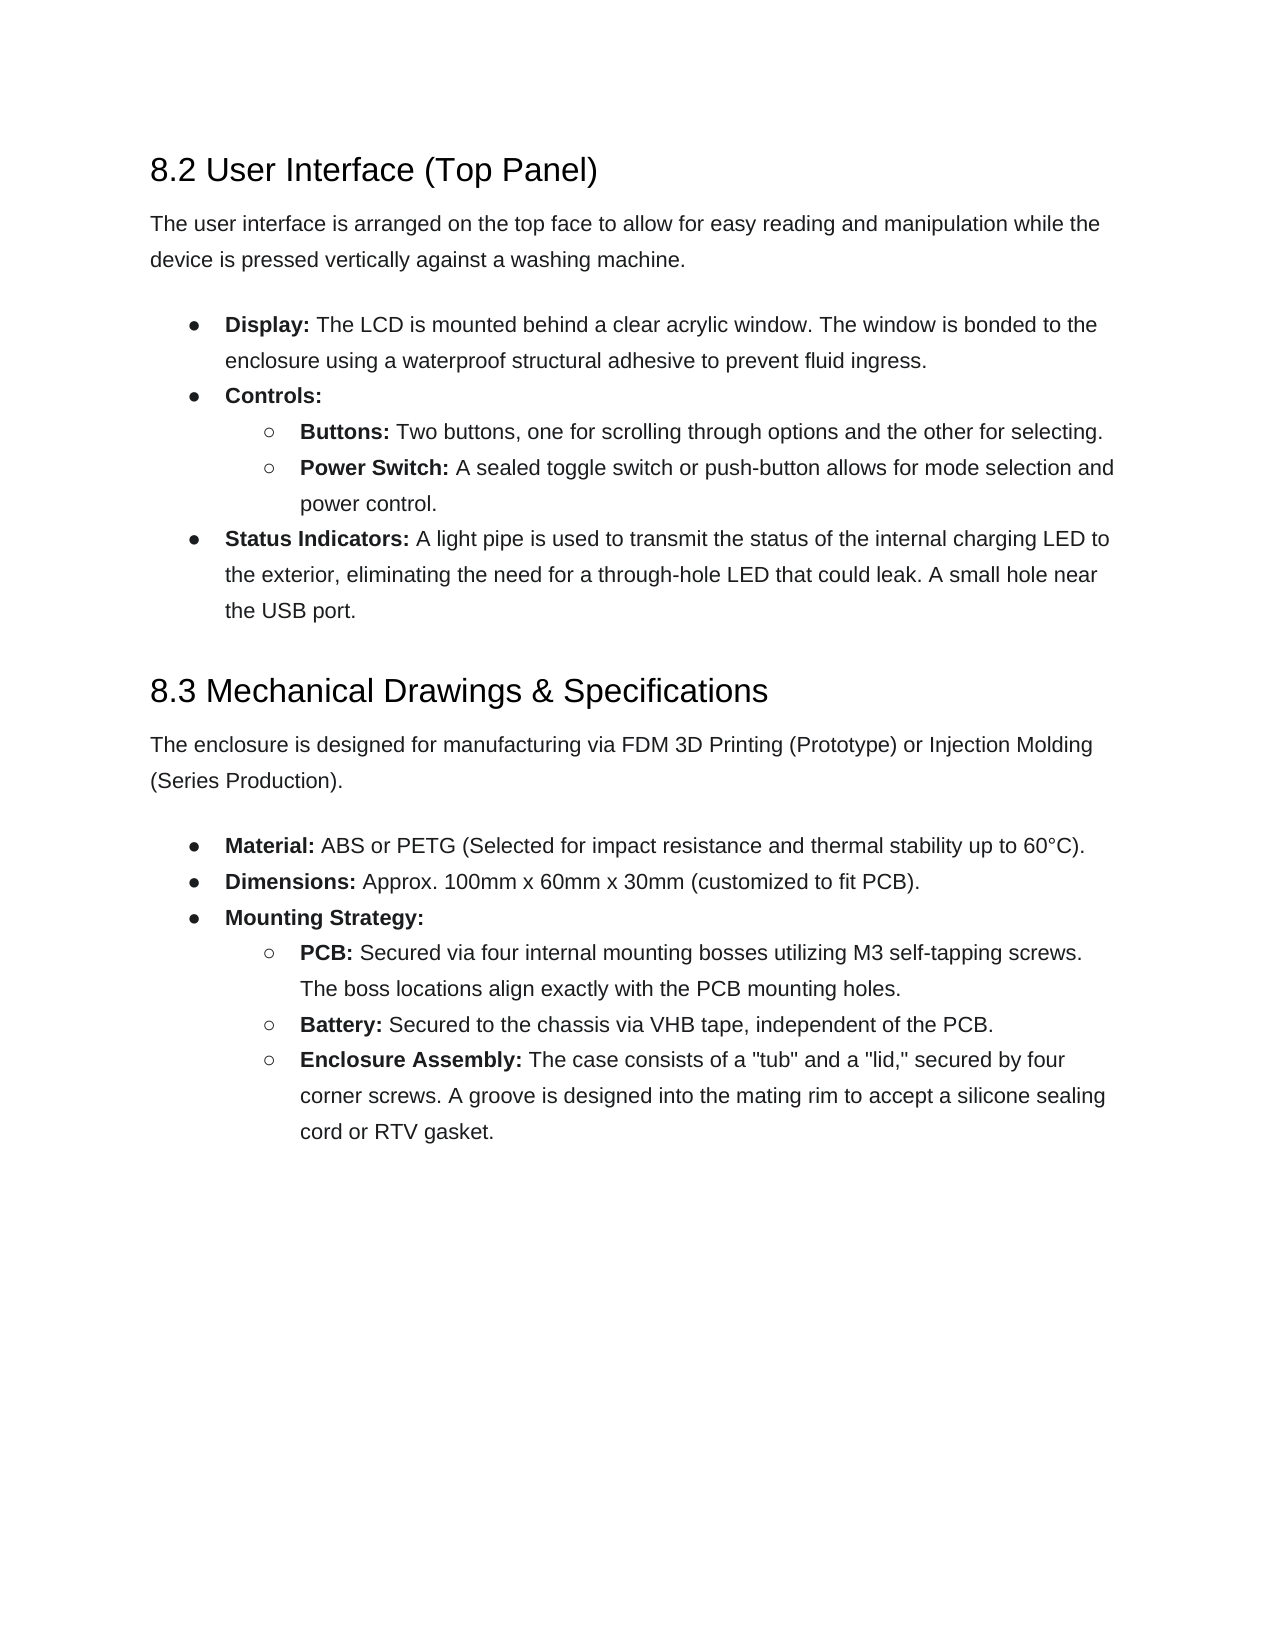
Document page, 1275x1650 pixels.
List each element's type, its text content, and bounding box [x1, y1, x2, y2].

list Controls: [187, 383, 1125, 409]
list Mounting Strategy: [187, 904, 1125, 930]
list Dimensions: Approx. 100mm x 60mm x 30mm (customized to fit PCB). [187, 869, 1125, 894]
list PCB: Secured via four internal mounting bosses utilizing M3 self-tapping screws. The boss locations align exactly with the PCB mounting holes. [262, 940, 1125, 1001]
subtitle 8.3 Mechanical Drawings & Specifications [150, 671, 1125, 709]
list Display: The LCD is mounted behind a clear acrylic window. The window is bonded to the enclosure using a waterproof structural adhesive to prevent fluid ingress. [187, 312, 1125, 373]
list Enclosure Assembly: The case consists of a "tub" and a "lid," secured by four corner screws. A groove is designed into the mating rim to accept a silicone sealing cord or RTV gasket. [262, 1047, 1125, 1144]
list Status Indicators: A light pipe is used to transmit the status of the internal charging LED to the exterior, eliminating the need for a through-hole LED that could leak. A small hole near the USB port. [187, 526, 1125, 623]
list Power Switch: A sealed toggle switch or push-button allows for mode selection and power control. [262, 455, 1125, 516]
list Battery: Secured to the chassis via VHB tape, independent of the PCB. [262, 1012, 1125, 1037]
list Material: ABS or PETG (Selected for impact resistance and thermal stability up to 60°C). [187, 833, 1125, 858]
list Buttons: Two buttons, one for scrolling through options and the other for selecting. [262, 419, 1125, 444]
subtitle 8.2 User Interface (Top Panel) [150, 150, 1125, 188]
text The enclosure is designed for manufacturing via FDM 3D Printing (Prototype) or Injection Molding (Series Production). [150, 732, 1125, 793]
text The user interface is arranged on the top face to allow for easy reading and manipulation while the device is pressed vertically against a washing machine. [150, 211, 1125, 272]
